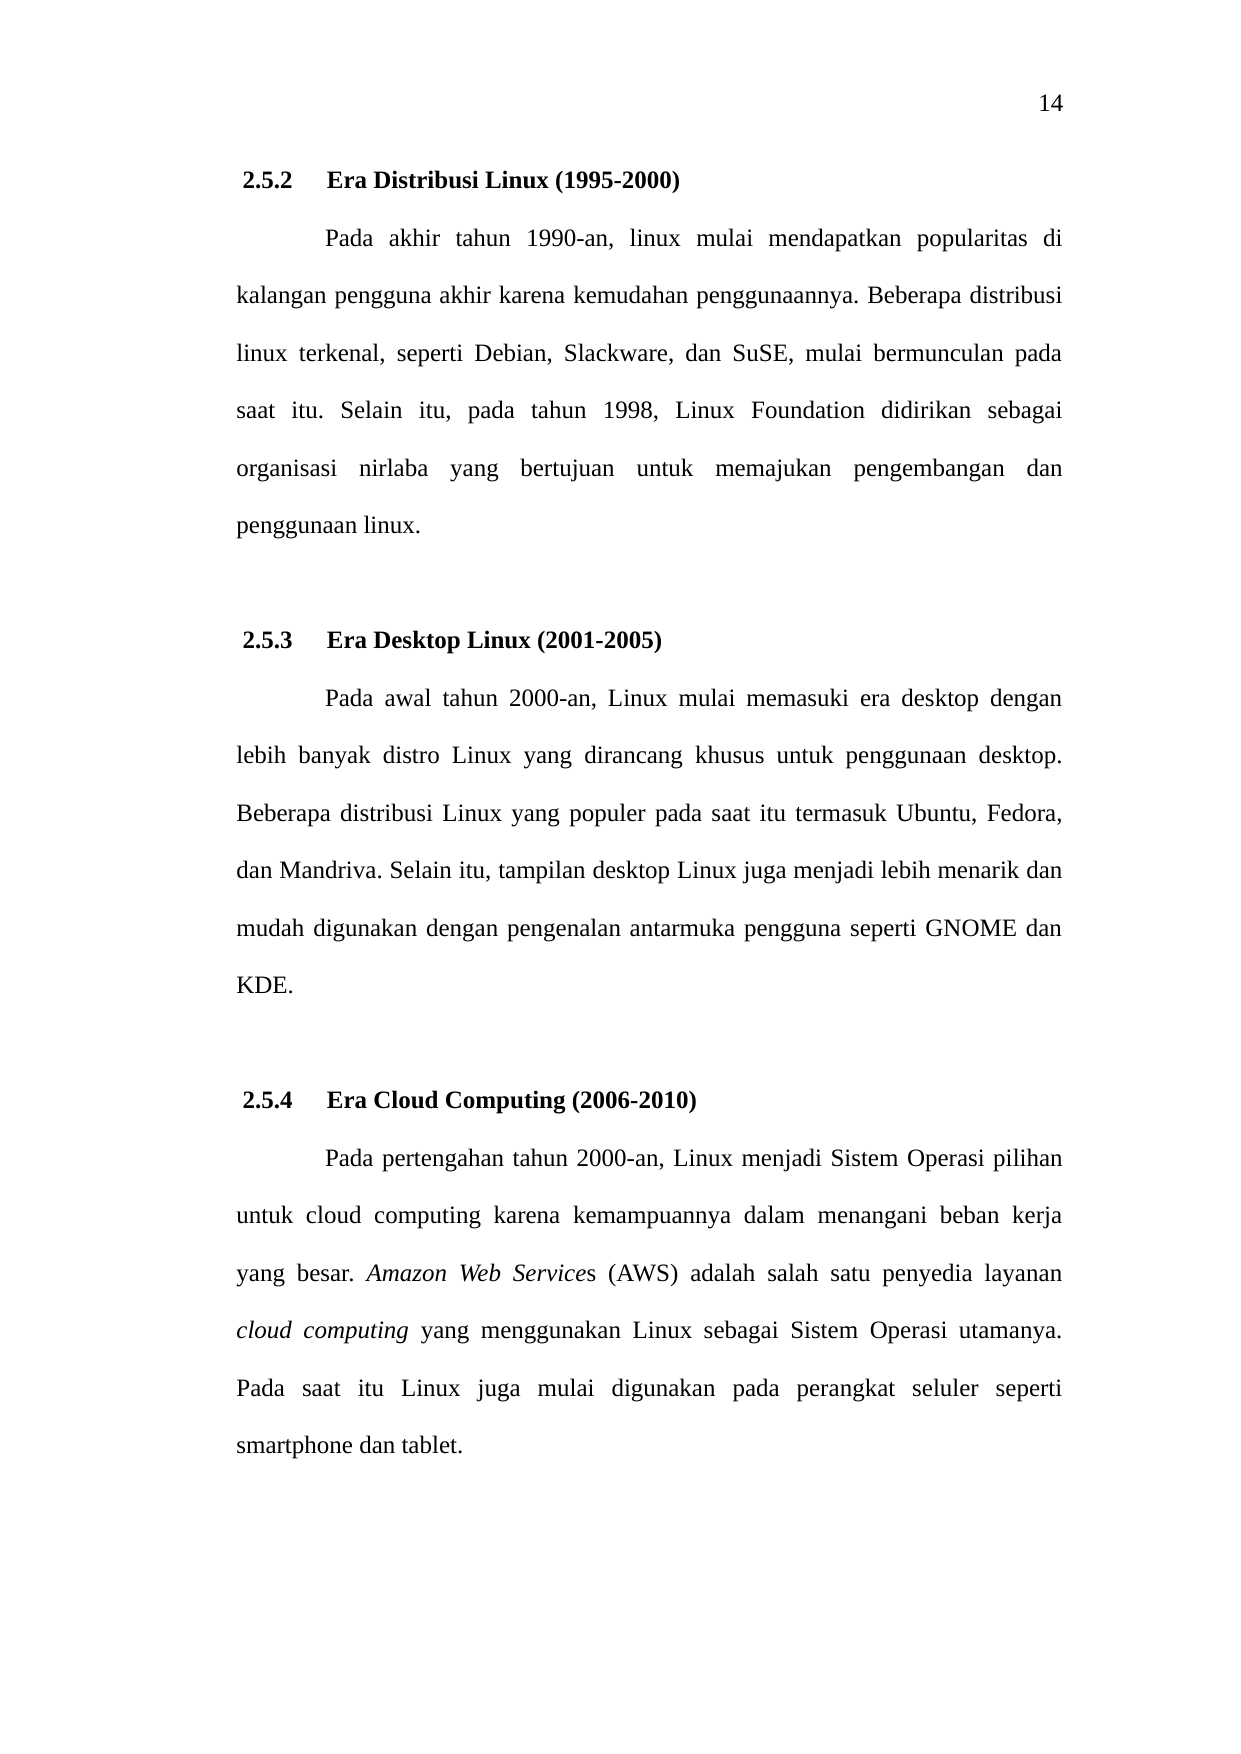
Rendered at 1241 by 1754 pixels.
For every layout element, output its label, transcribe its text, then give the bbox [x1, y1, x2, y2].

subtitle Era Desktop Linux (2001-2005) [236, 625, 1063, 654]
text Pada akhir tahun 1990-an, linux mulai mendapatkan popularitas di kalangan pengguna akhir karena kemudahan penggunaannya. Beberapa distribusi linux terkenal, seperti Debian, Slackware, dan SuSE, mulai bermunculan pada saat itu. Selain itu, pada tahun 1998, Linux Foundation didirikan sebagai organisasi nirlaba yang bertujuan untuk memajukan pengembangan dan penggunaan linux. [236, 223, 1063, 539]
text Pada awal tahun 2000-an, Linux mulai memasuki era desktop dengan lebih banyak distro Linux yang dirancang khusus untuk penggunaan desktop. Beberapa distribusi Linux yang populer pada saat itu termasuk Ubuntu, Fedora, dan Mandriva. Selain itu, tampilan desktop Linux juga menjadi lebih menarik dan mudah digunakan dengan pengenalan antarmuka pengguna seperti GNOME dan KDE. [236, 683, 1063, 999]
subtitle Era Distribusi Linux (1995-2000) [236, 165, 1063, 194]
subtitle Era Cloud Computing (2006-2010) [236, 1085, 1063, 1114]
text Pada pertengahan tahun 2000-an, Linux menjadi Sistem Operasi pilihan untuk cloud computing karena kemampuannya dalam menangani beban kerja yang besar. Amazon Web Services (AWS) adalah salah satu penyedia layanan cloud computing yang menggunakan Linux sebagai Sistem Operasi utamanya. Pada saat itu Linux juga mulai digunakan pada perangkat seluler seperti smartphone dan tablet. [236, 1143, 1063, 1459]
